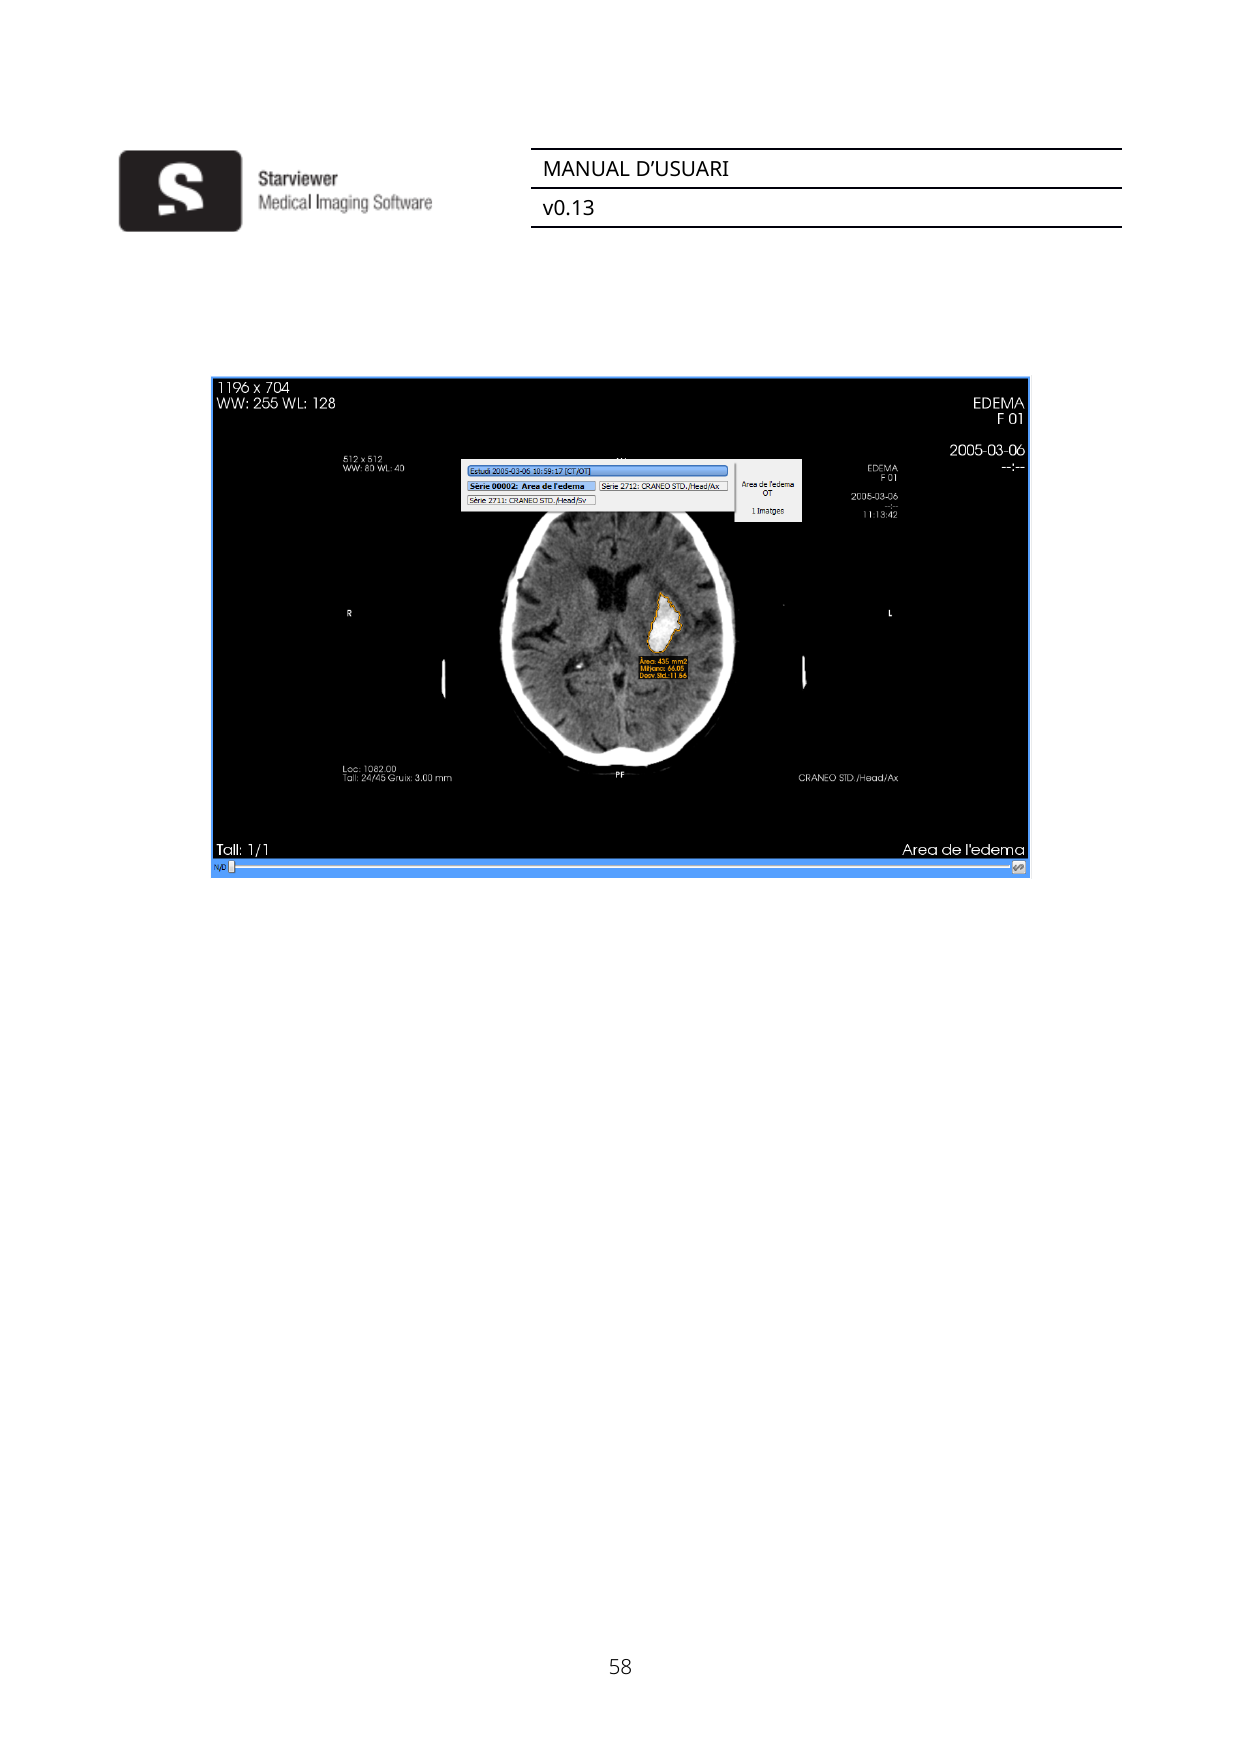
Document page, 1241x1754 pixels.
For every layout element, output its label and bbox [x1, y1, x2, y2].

picture [210, 375, 1032, 879]
